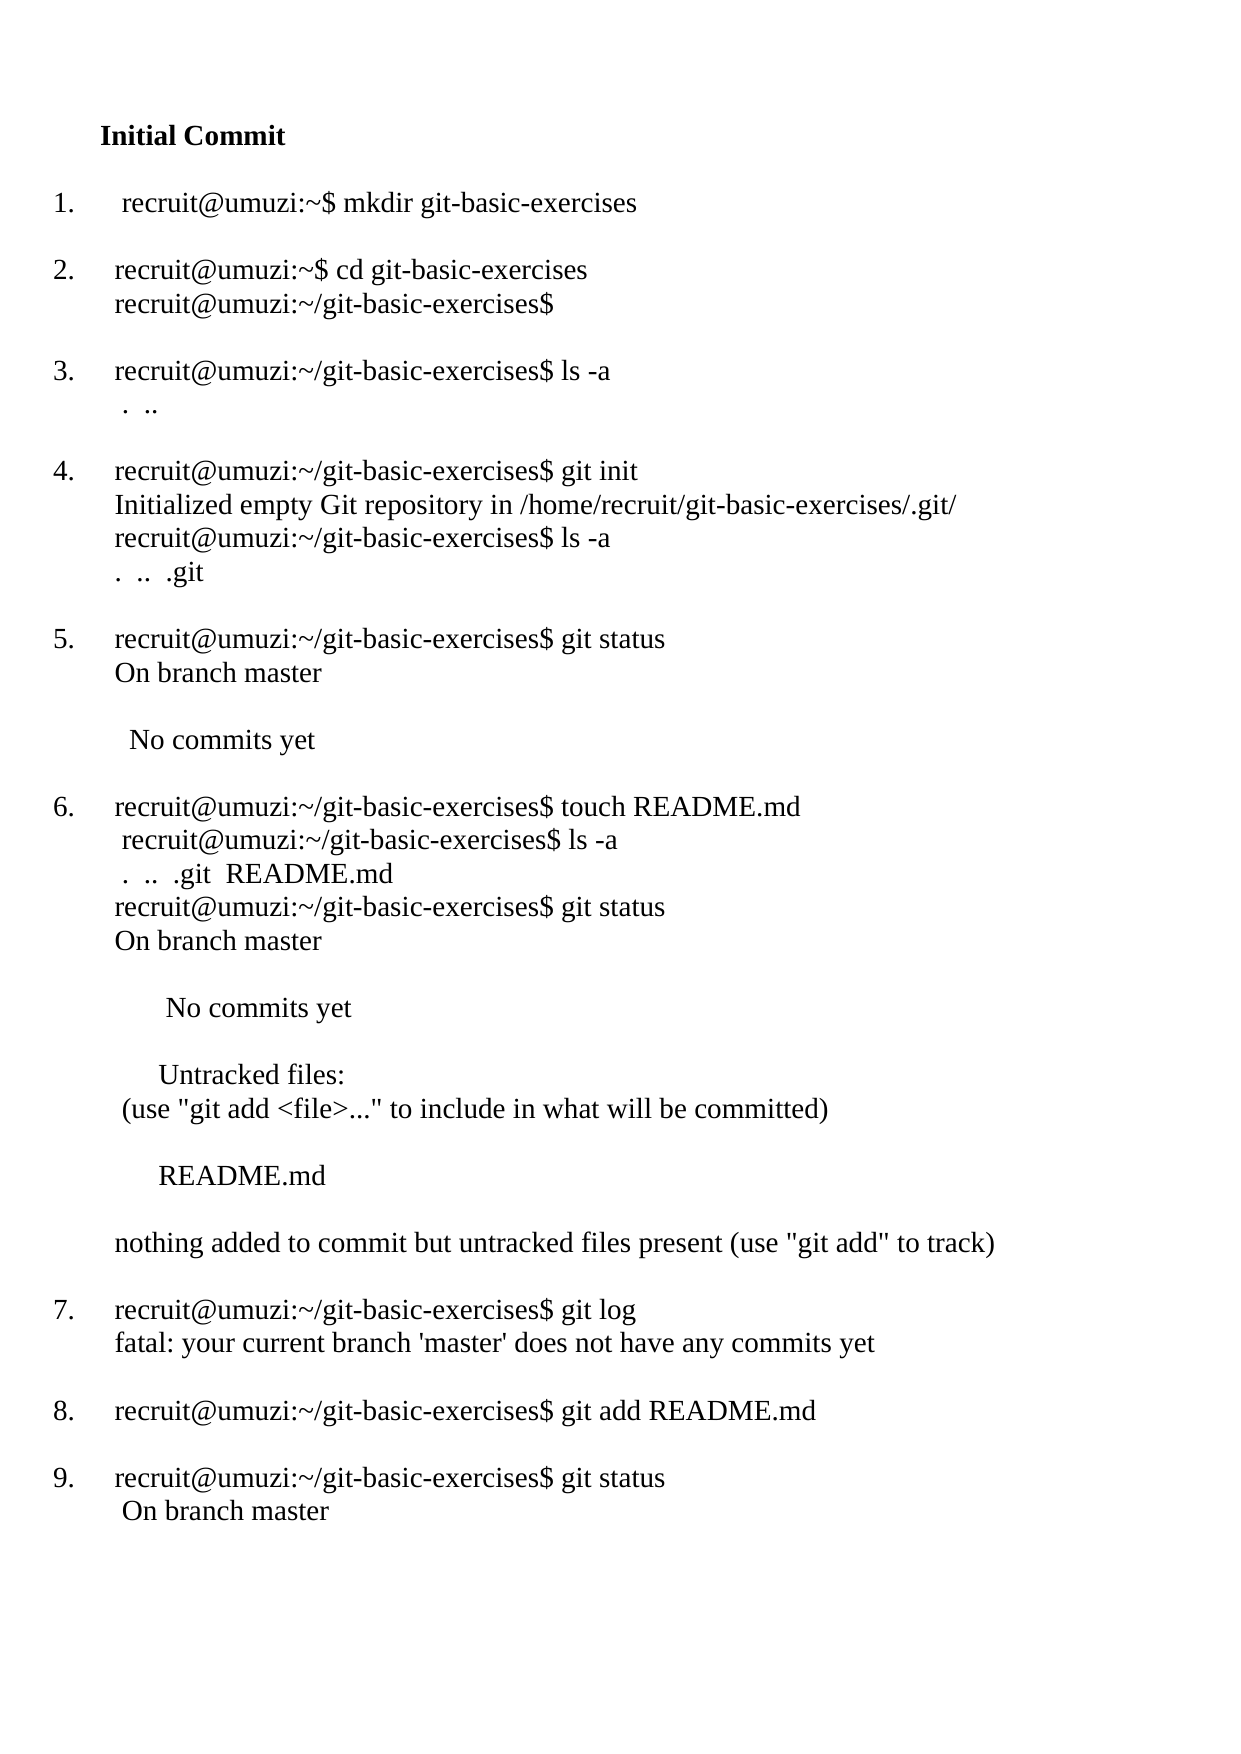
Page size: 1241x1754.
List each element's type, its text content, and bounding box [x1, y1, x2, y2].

text Initial Commit [100, 118, 1123, 152]
text nothing added to commit but untracked files present (use "git add" to track) [53, 1225, 1123, 1258]
text 8. recruit@umuzi:~/git-basic-exercises$ git add README.md [53, 1393, 1123, 1426]
text On branch master [53, 1493, 1123, 1527]
text recruit@umuzi:~/git-basic-exercises$ ls -a [53, 822, 1123, 856]
text 1. recruit@umuzi:~$ mkdir git-basic-exercises [53, 185, 1123, 219]
text recruit@umuzi:~/git-basic-exercises$ ls -a [53, 521, 1123, 554]
text No commits yet [53, 722, 1123, 755]
text 6. recruit@umuzi:~/git-basic-exercises$ touch README.md [53, 789, 1123, 822]
text Initialized empty Git repository in /home/recruit/git-basic-exercises/.git/ [53, 487, 1123, 521]
text . .. .git [53, 554, 1123, 588]
text recruit@umuzi:~/git-basic-exercises$ git status [53, 889, 1123, 923]
text Untracked files: [53, 1057, 1123, 1091]
text 9. recruit@umuzi:~/git-basic-exercises$ git status [53, 1460, 1123, 1493]
text 2. recruit@umuzi:~$ cd git-basic-exercises [53, 252, 1123, 286]
text (use "git add <file>..." to include in what will be committed) [53, 1091, 1123, 1124]
text . .. .git README.md [53, 856, 1123, 889]
text On branch master [53, 923, 1123, 957]
text . .. [53, 386, 1123, 420]
text README.md [53, 1158, 1123, 1191]
text recruit@umuzi:~/git-basic-exercises$ [53, 286, 1123, 319]
text On branch master [53, 655, 1123, 688]
text 4. recruit@umuzi:~/git-basic-exercises$ git init [53, 453, 1123, 487]
text 7. recruit@umuzi:~/git-basic-exercises$ git log [53, 1292, 1123, 1326]
text 3. recruit@umuzi:~/git-basic-exercises$ ls -a [53, 353, 1123, 386]
text fatal: your current branch 'master' does not have any commits yet [53, 1326, 1123, 1359]
text 5. recruit@umuzi:~/git-basic-exercises$ git status [53, 621, 1123, 655]
text No commits yet [53, 990, 1123, 1024]
